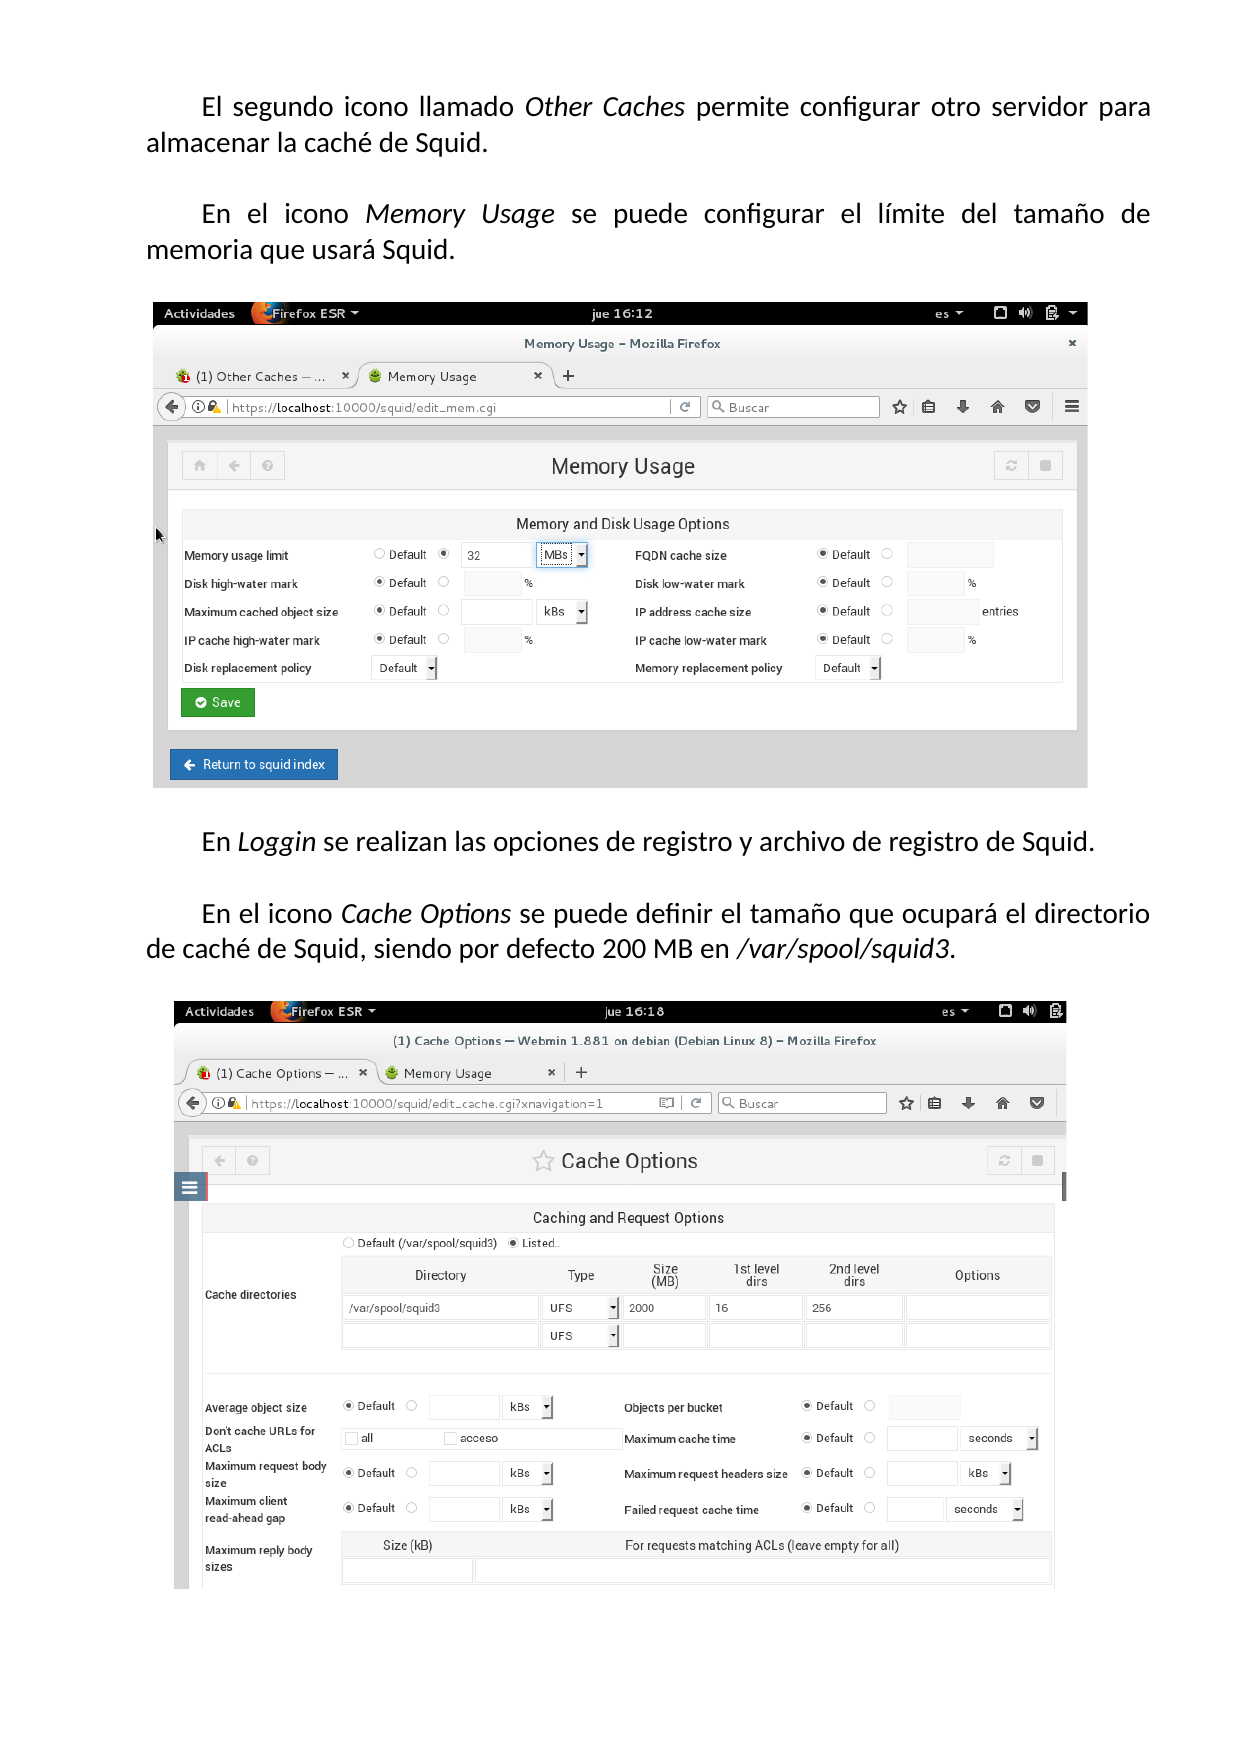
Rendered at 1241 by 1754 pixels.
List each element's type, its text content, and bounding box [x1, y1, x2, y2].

picture [152, 302, 1088, 788]
text En el icono Cache Options se puede definir el tamaño que ocupará el directorio de caché de Squid, siendo por defecto 200 MB en /var/spool/squid3. [146, 895, 1152, 966]
text El segundo icono llamado Other Caches permite configurar otro servidor para almacenar la caché de Squid. [146, 88, 1152, 160]
picture [173, 1001, 1067, 1589]
text En el icono Memory Usage se puede configurar el límite del tamaño de memoria que usará Squid. [146, 195, 1152, 267]
text En Loggin se realizan las opciones de registro y archivo de registro de Squid. [146, 823, 1152, 859]
